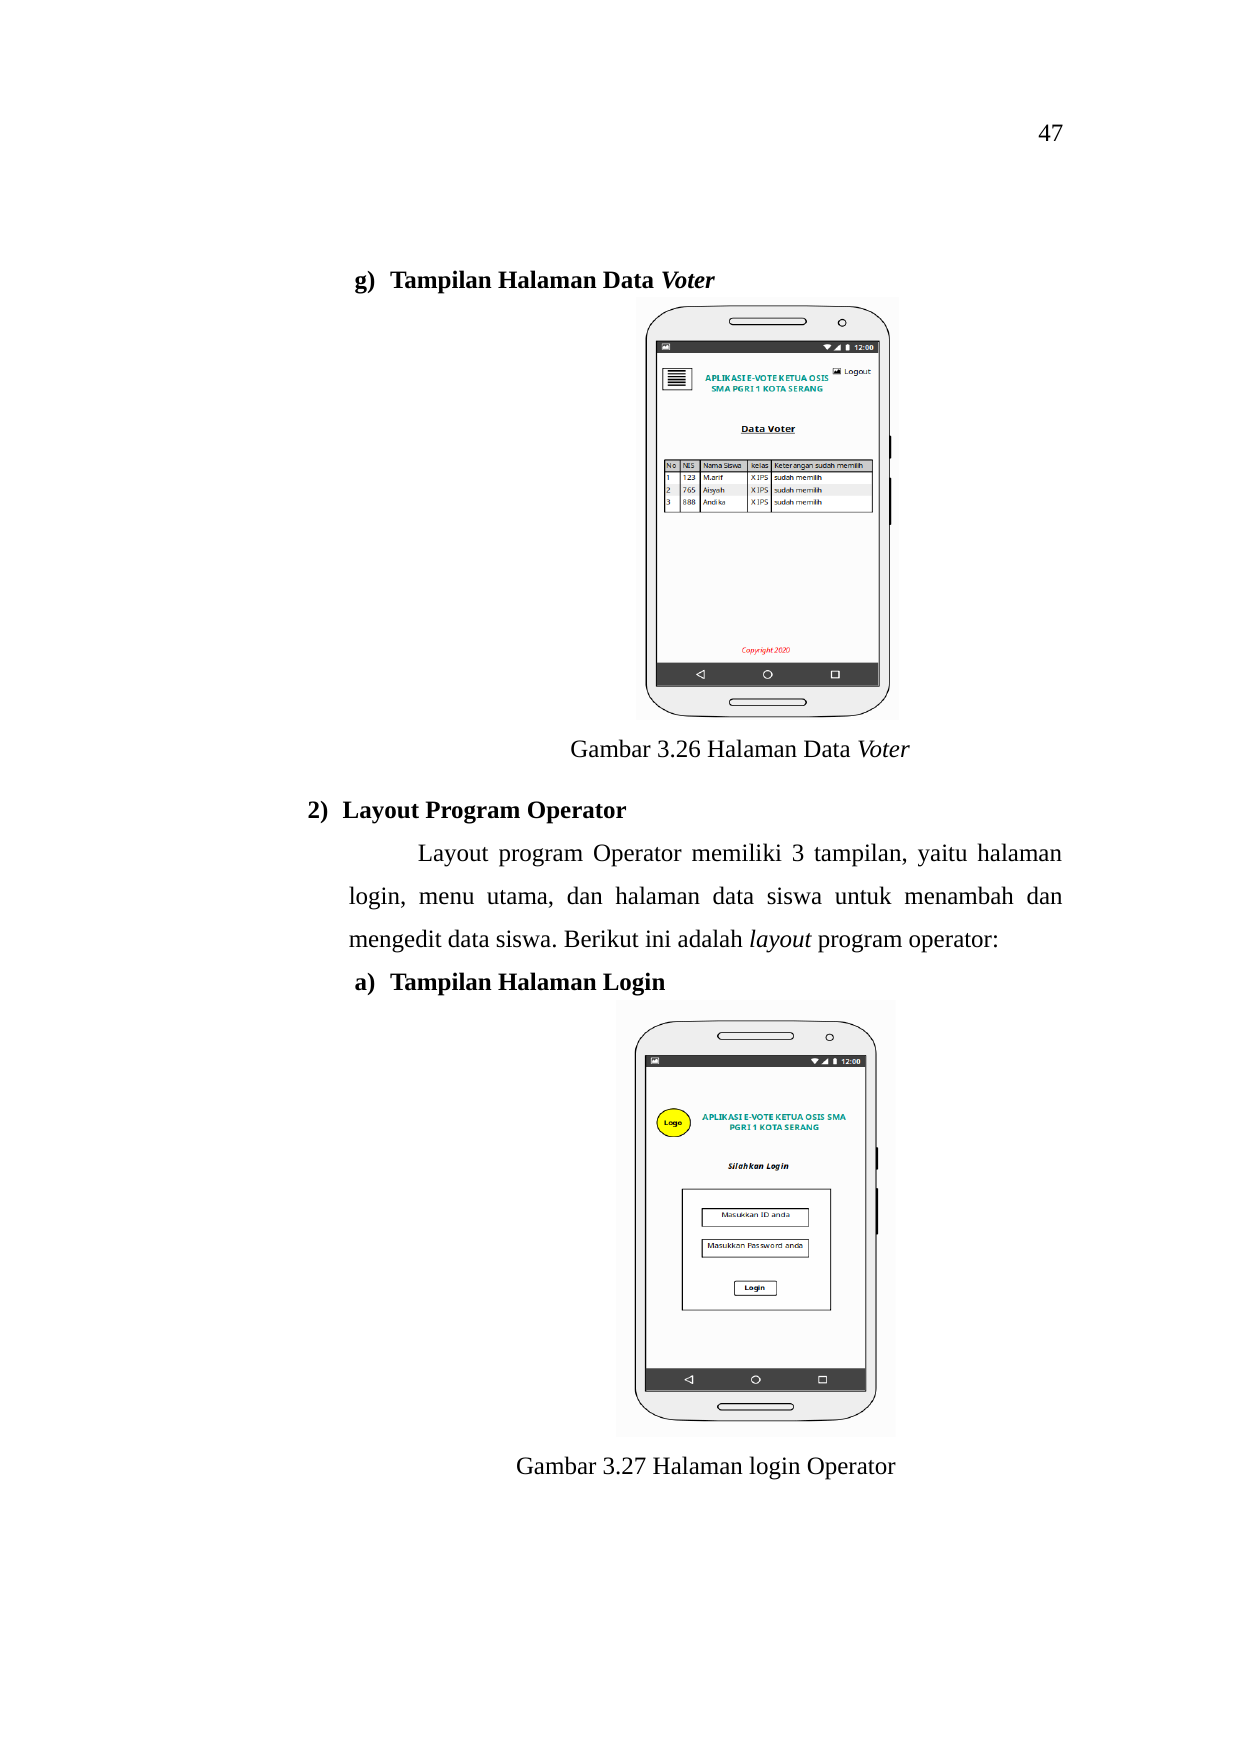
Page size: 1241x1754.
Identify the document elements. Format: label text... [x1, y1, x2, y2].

list Gambar 3.26 Halaman Data Voter [384, 326, 1063, 763]
picture [635, 297, 900, 720]
list Tampilan Halaman Login [354, 967, 1063, 996]
list Layout Program Operator [301, 795, 1063, 824]
list Gambar 3.27 Halaman login Operator [159, 1011, 1063, 1480]
list Tampilan Halaman Data Voter [354, 265, 1063, 294]
list Layout program Operator memiliki 3 tampilan, yaitu halaman login, menu utama, dan halaman data siswa untuk menambah dan mengedit data siswa. Berikut ini adalah layout program operator: [159, 838, 1063, 953]
picture [615, 1000, 896, 1437]
